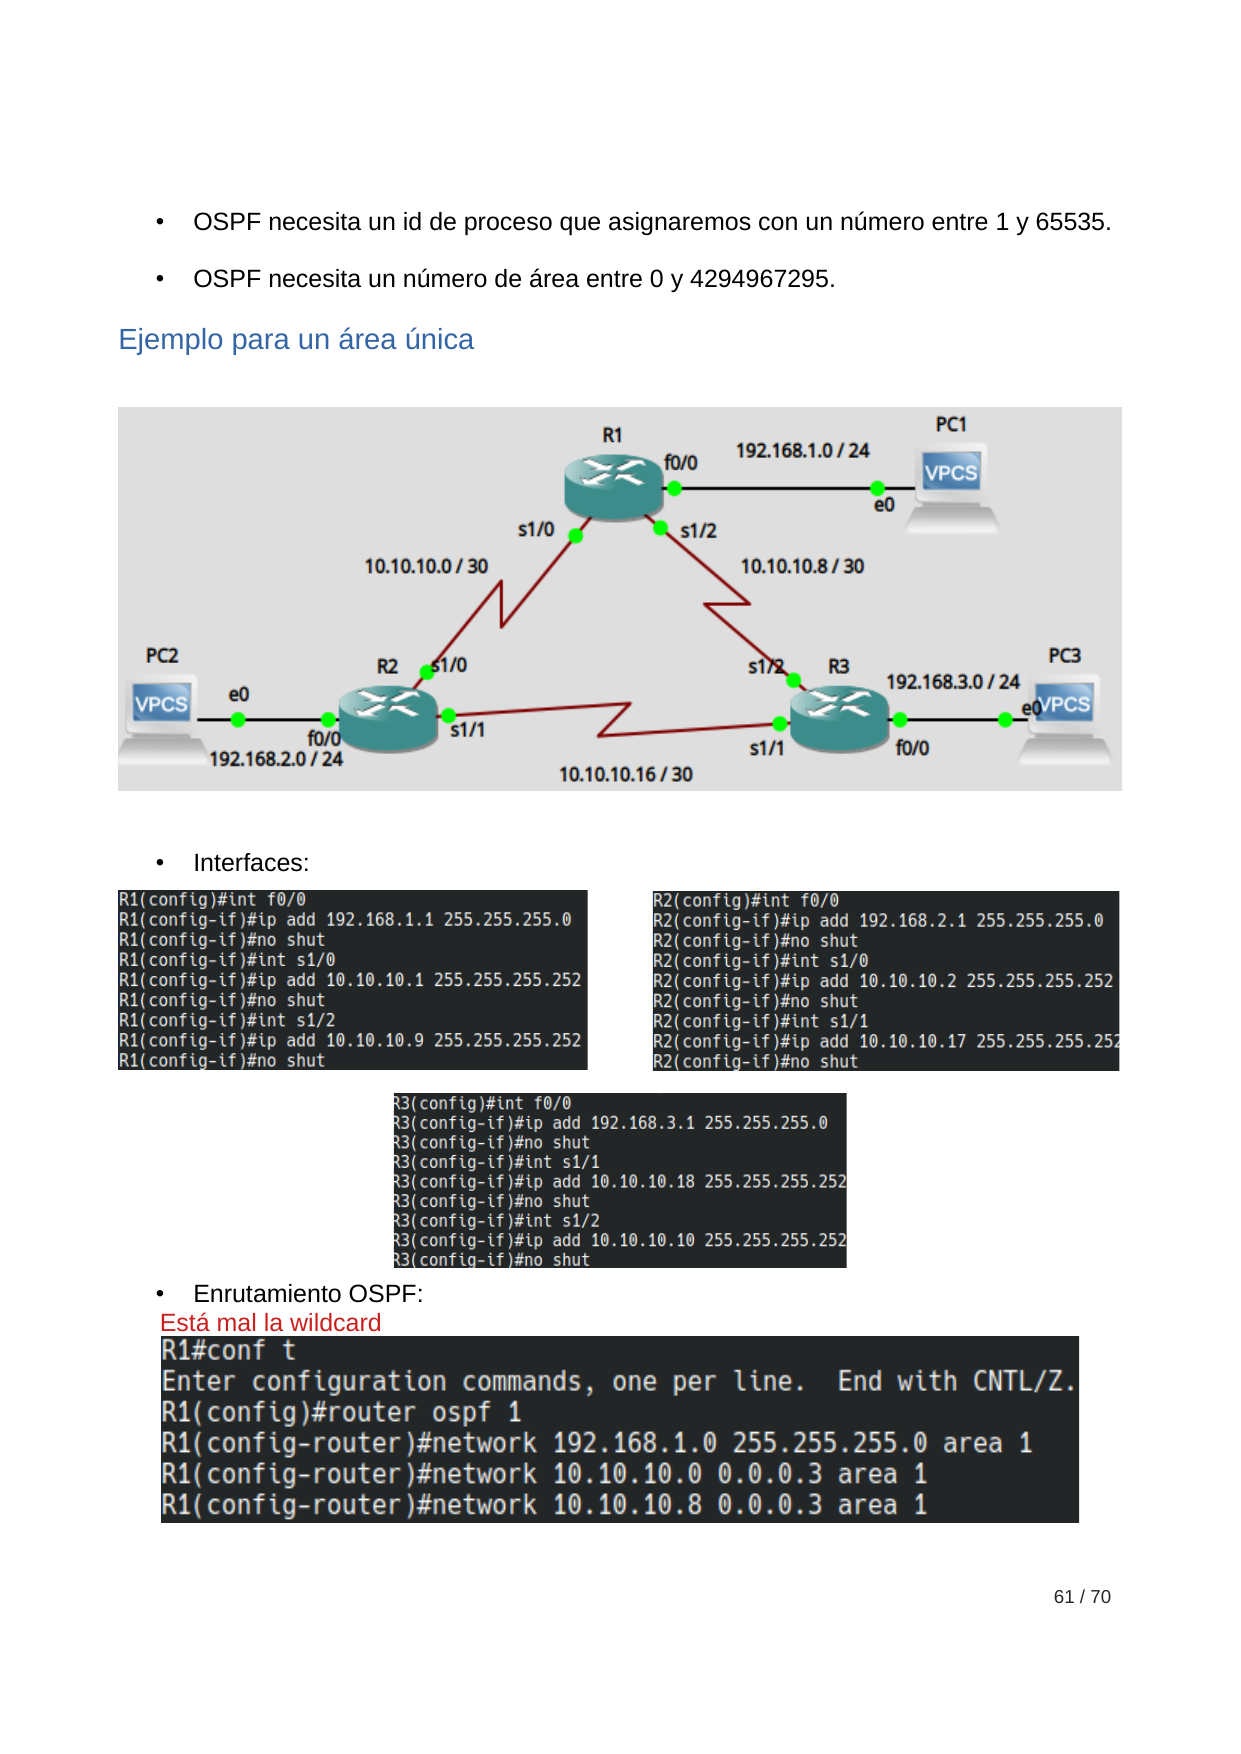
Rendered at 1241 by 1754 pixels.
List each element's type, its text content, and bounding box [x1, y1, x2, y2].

list Interfaces: [156, 848, 1122, 877]
picture [118, 890, 588, 1070]
picture [393, 1093, 847, 1268]
text Está mal la wildcard [118, 1308, 1122, 1337]
list Enrutamiento OSPF: [156, 1279, 1122, 1308]
list OSPF necesita un id de proceso que asignaremos con un número entre 1 y 65535. [156, 207, 1122, 236]
picture [118, 407, 1123, 791]
text Ejemplo para un área única [118, 322, 1122, 356]
list OSPF necesita un número de área entre 0 y 4294967295. [156, 264, 1122, 293]
picture [652, 891, 1120, 1071]
picture [161, 1336, 1080, 1523]
